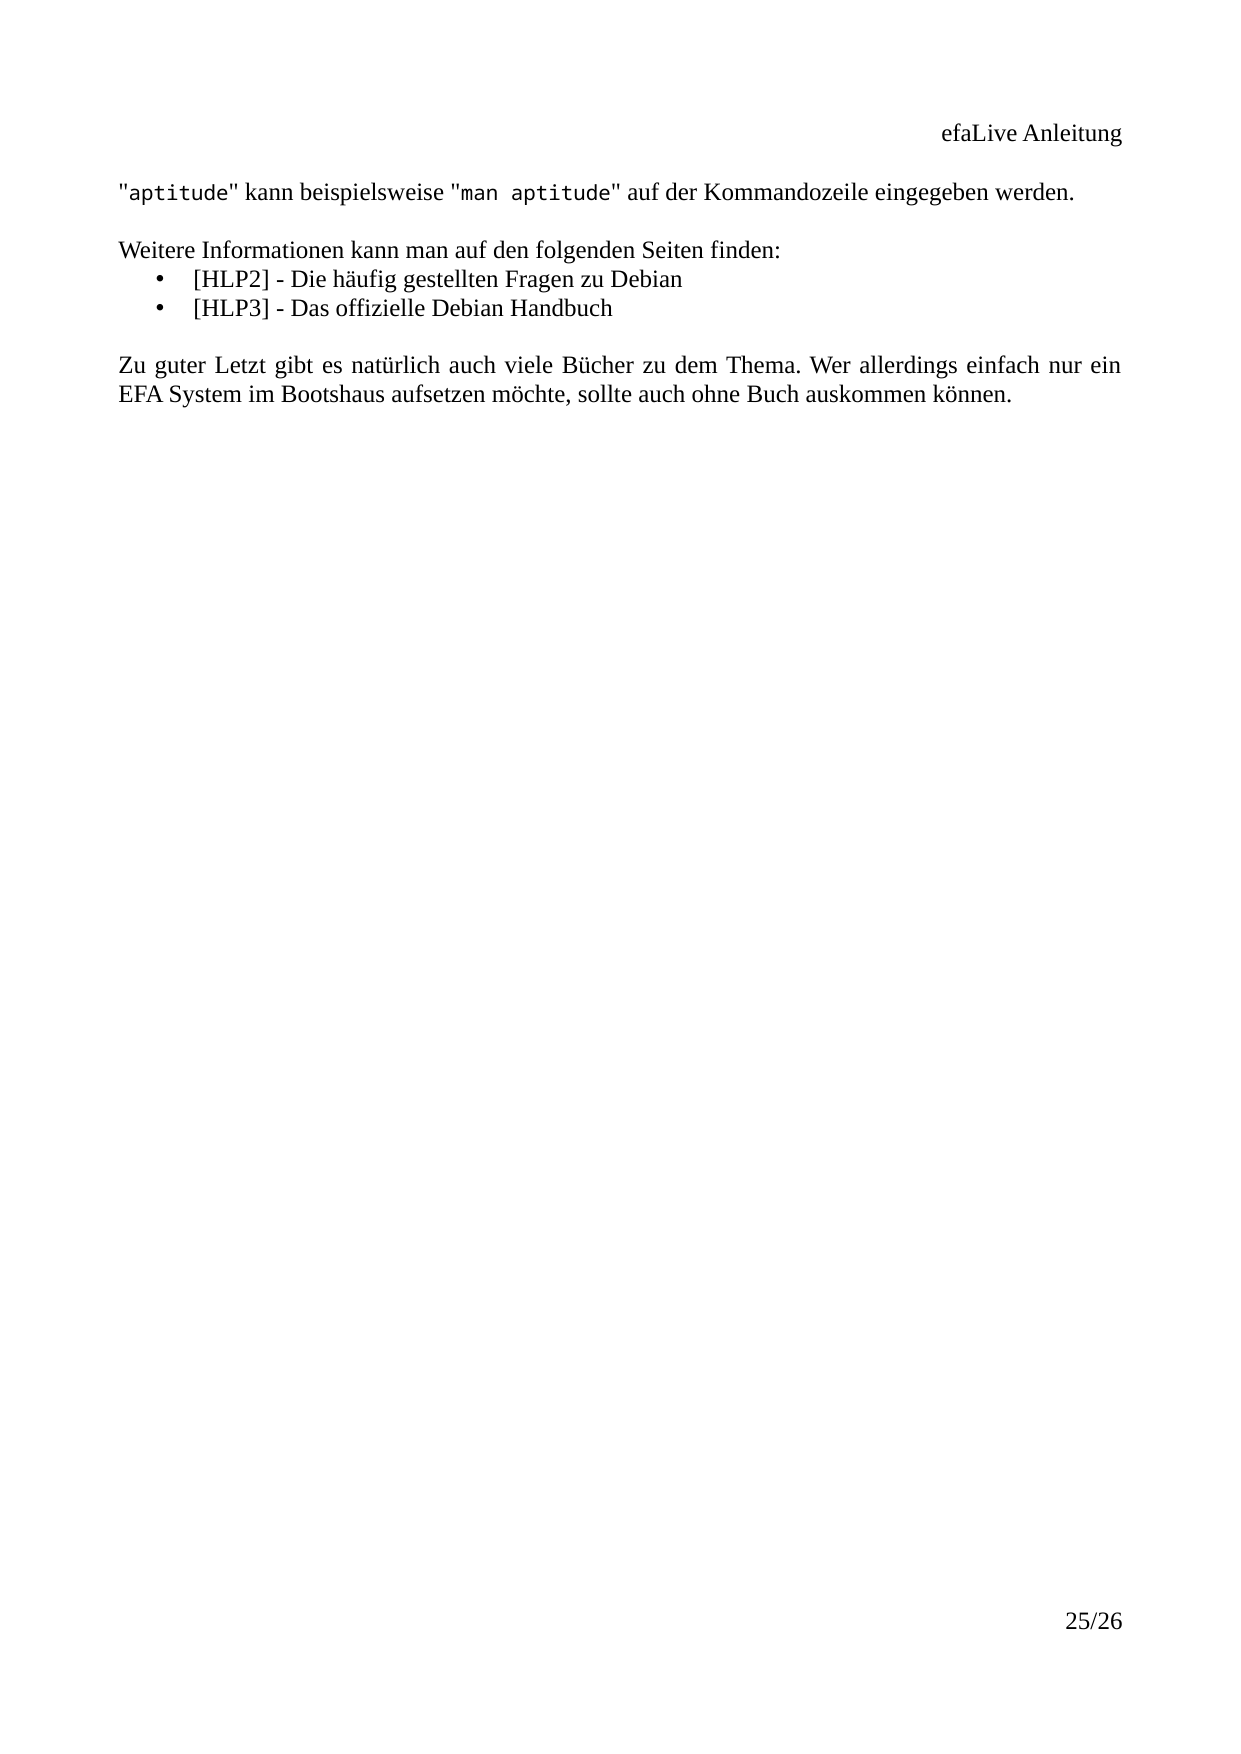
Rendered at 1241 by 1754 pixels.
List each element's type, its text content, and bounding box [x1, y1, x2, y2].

text Zu guter Letzt gibt es natürlich auch viele Bücher zu dem Thema. Wer allerdings einfach nur ein EFA System im Bootshaus aufsetzen möchte, sollte auch ohne Buch auskommen können. [118, 350, 1122, 408]
list [HLP3] - Das offizielle Debian Handbuch [156, 293, 1122, 322]
text Weitere Informationen kann man auf den folgenden Seiten finden: [118, 235, 1122, 264]
text "aptitude" kann beispielsweise "man aptitude" auf der Kommandozeile eingegeben werden. [118, 177, 1122, 207]
list [HLP2] - Die häufig gestellten Fragen zu Debian [156, 264, 1122, 293]
